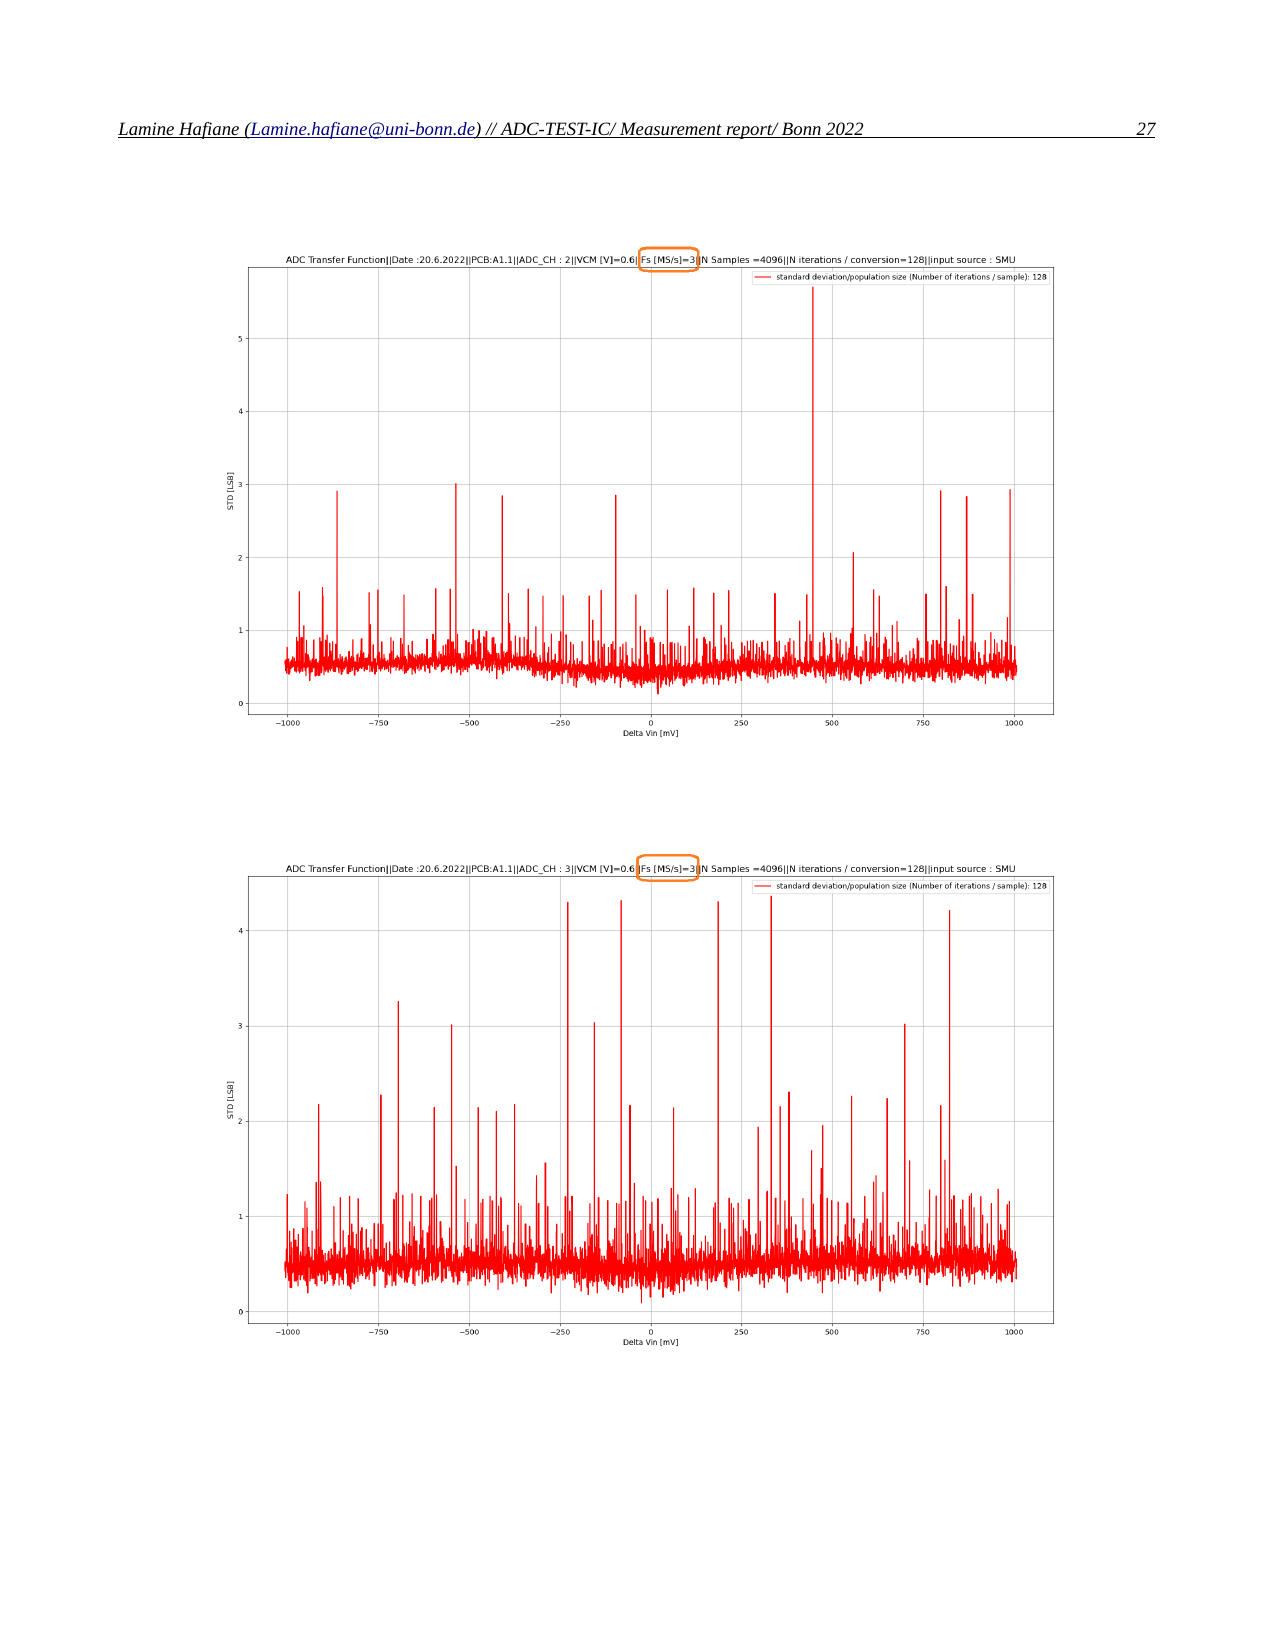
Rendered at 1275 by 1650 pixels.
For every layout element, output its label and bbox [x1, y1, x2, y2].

picture [118, 197, 1157, 778]
picture [118, 806, 1157, 1387]
